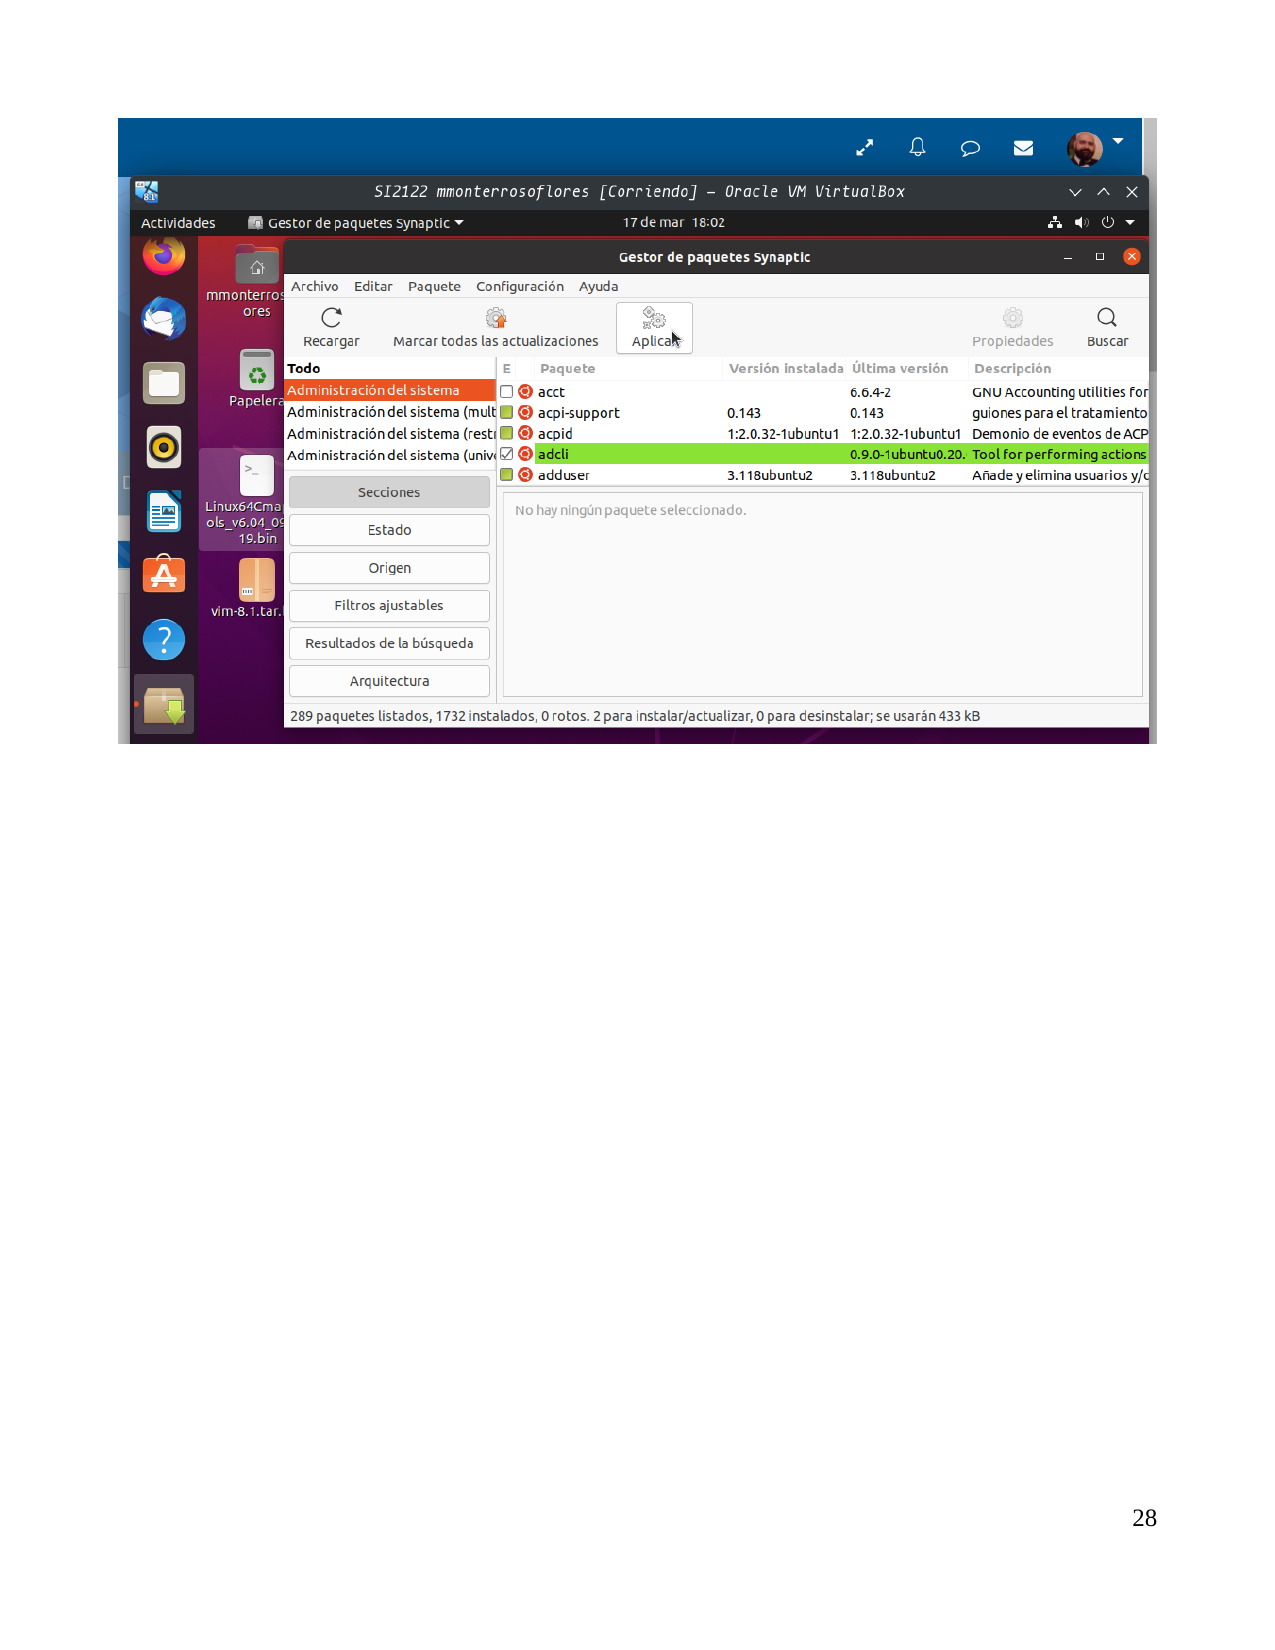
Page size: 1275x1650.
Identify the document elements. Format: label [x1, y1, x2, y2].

picture [118, 118, 1157, 744]
table_cell [118, 744, 1157, 778]
